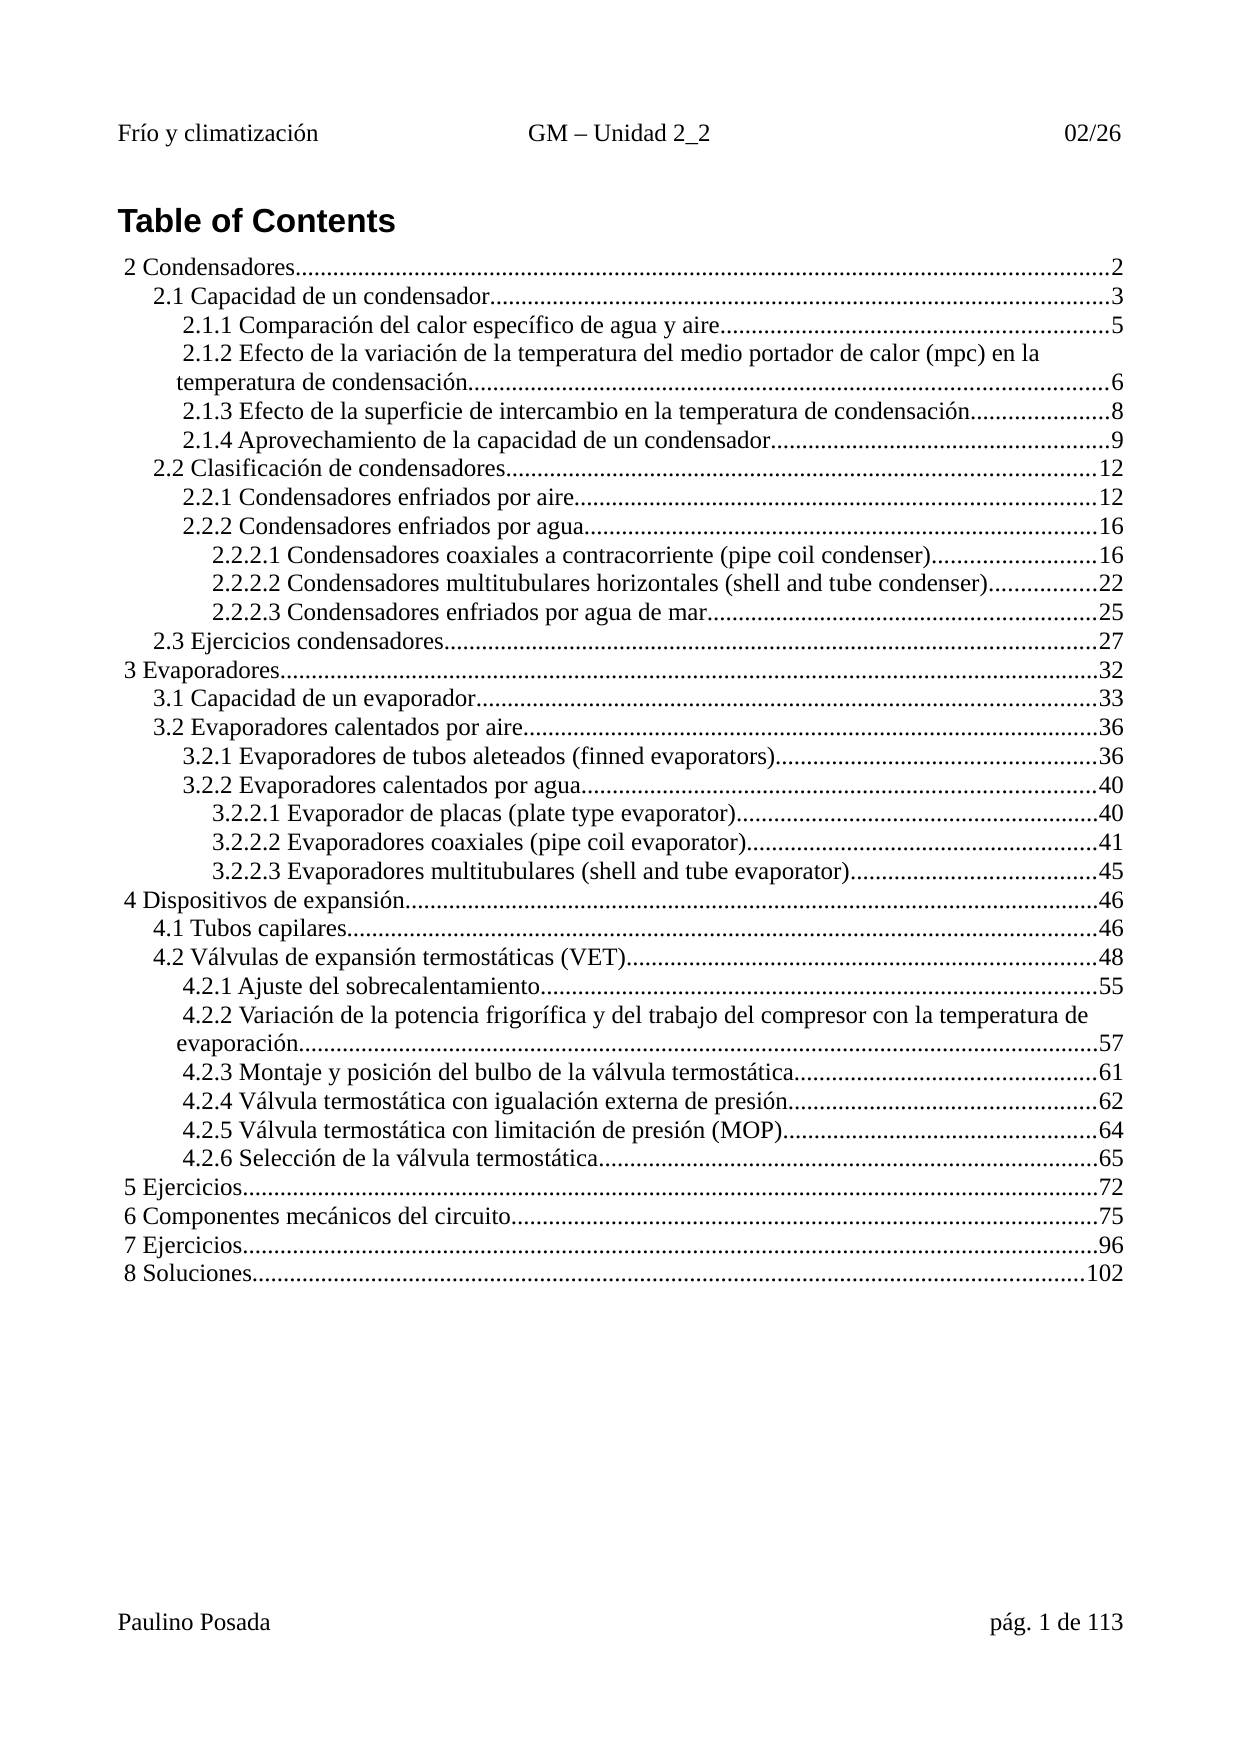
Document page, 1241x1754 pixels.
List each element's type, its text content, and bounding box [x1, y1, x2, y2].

text 2.2.1 Condensadores enfriados por aire 12 [176, 482, 1123, 511]
text 2.2.2.2 Condensadores multitubulares horizontales (shell and tube condenser) 22 [206, 568, 1123, 597]
text 2.1.2 Efecto de la variación de la temperatura del medio portador de calor (mpc) en la temperatura de condensación 6 [176, 338, 1123, 396]
text 4.2.3 Montaje y posición del bulbo de la válvula termostática 61 [176, 1057, 1123, 1086]
text 2.1.4 Aprovechamiento de la capacidad de un condensador 9 [176, 425, 1123, 453]
subtitle Table of Contents [117, 201, 1123, 240]
text 3.1 Capacidad de un evaporador 33 [147, 683, 1123, 712]
text 4.2 Válvulas de expansión termostáticas (VET) 48 [147, 942, 1123, 971]
text 4.2.4 Válvula termostática con igualación externa de presión 62 [176, 1086, 1123, 1115]
text 2.1.3 Efecto de la superficie de intercambio en la temperatura de condensación 8 [176, 396, 1123, 425]
text 3.2 Evaporadores calentados por aire 36 [147, 712, 1123, 741]
text 4.2.1 Ajuste del sobrecalentamiento 55 [176, 971, 1123, 1000]
text 2.1.1 Comparación del calor específico de agua y aire 5 [176, 310, 1123, 338]
text 4.2.6 Selección de la válvula termostática 65 [176, 1143, 1123, 1172]
text 3.2.2.1 Evaporador de placas (plate type evaporator) 40 [206, 798, 1123, 827]
text 7 Ejercicios 96 [117, 1230, 1123, 1258]
text 3.2.2.3 Evaporadores multitubulares (shell and tube evaporator) 45 [206, 856, 1123, 885]
text 2.2.2 Condensadores enfriados por agua 16 [176, 511, 1123, 540]
text 2.2 Clasificación de condensadores 12 [147, 453, 1123, 482]
text 2.2.2.3 Condensadores enfriados por agua de mar 25 [206, 597, 1123, 626]
text 4 Dispositivos de expansión 46 [117, 885, 1123, 913]
text 2.2.2.1 Condensadores coaxiales a contracorriente (pipe coil condenser) 16 [206, 540, 1123, 568]
text 3.2.1 Evaporadores de tubos aleteados (finned evaporators) 36 [176, 741, 1123, 770]
text 3.2.2 Evaporadores calentados por agua 40 [176, 770, 1123, 798]
text 3 Evaporadores 32 [117, 655, 1123, 683]
text 8 Soluciones 102 [117, 1258, 1123, 1287]
text 2 Condensadores 2 [117, 252, 1123, 281]
text 2.3 Ejercicios condensadores 27 [147, 626, 1123, 655]
text 5 Ejercicios 72 [117, 1172, 1123, 1201]
text 4.1 Tubos capilares 46 [147, 913, 1123, 942]
text 4.2.5 Válvula termostática con limitación de presión (MOP) 64 [176, 1115, 1123, 1143]
text 2.1 Capacidad de un condensador 3 [147, 281, 1123, 310]
text 3.2.2.2 Evaporadores coaxiales (pipe coil evaporator) 41 [206, 827, 1123, 856]
text 4.2.2 Variación de la potencia frigorífica y del trabajo del compresor con la temperatura de evaporación 57 [176, 1000, 1123, 1057]
text 6 Componentes mecánicos del circuito 75 [117, 1201, 1123, 1230]
